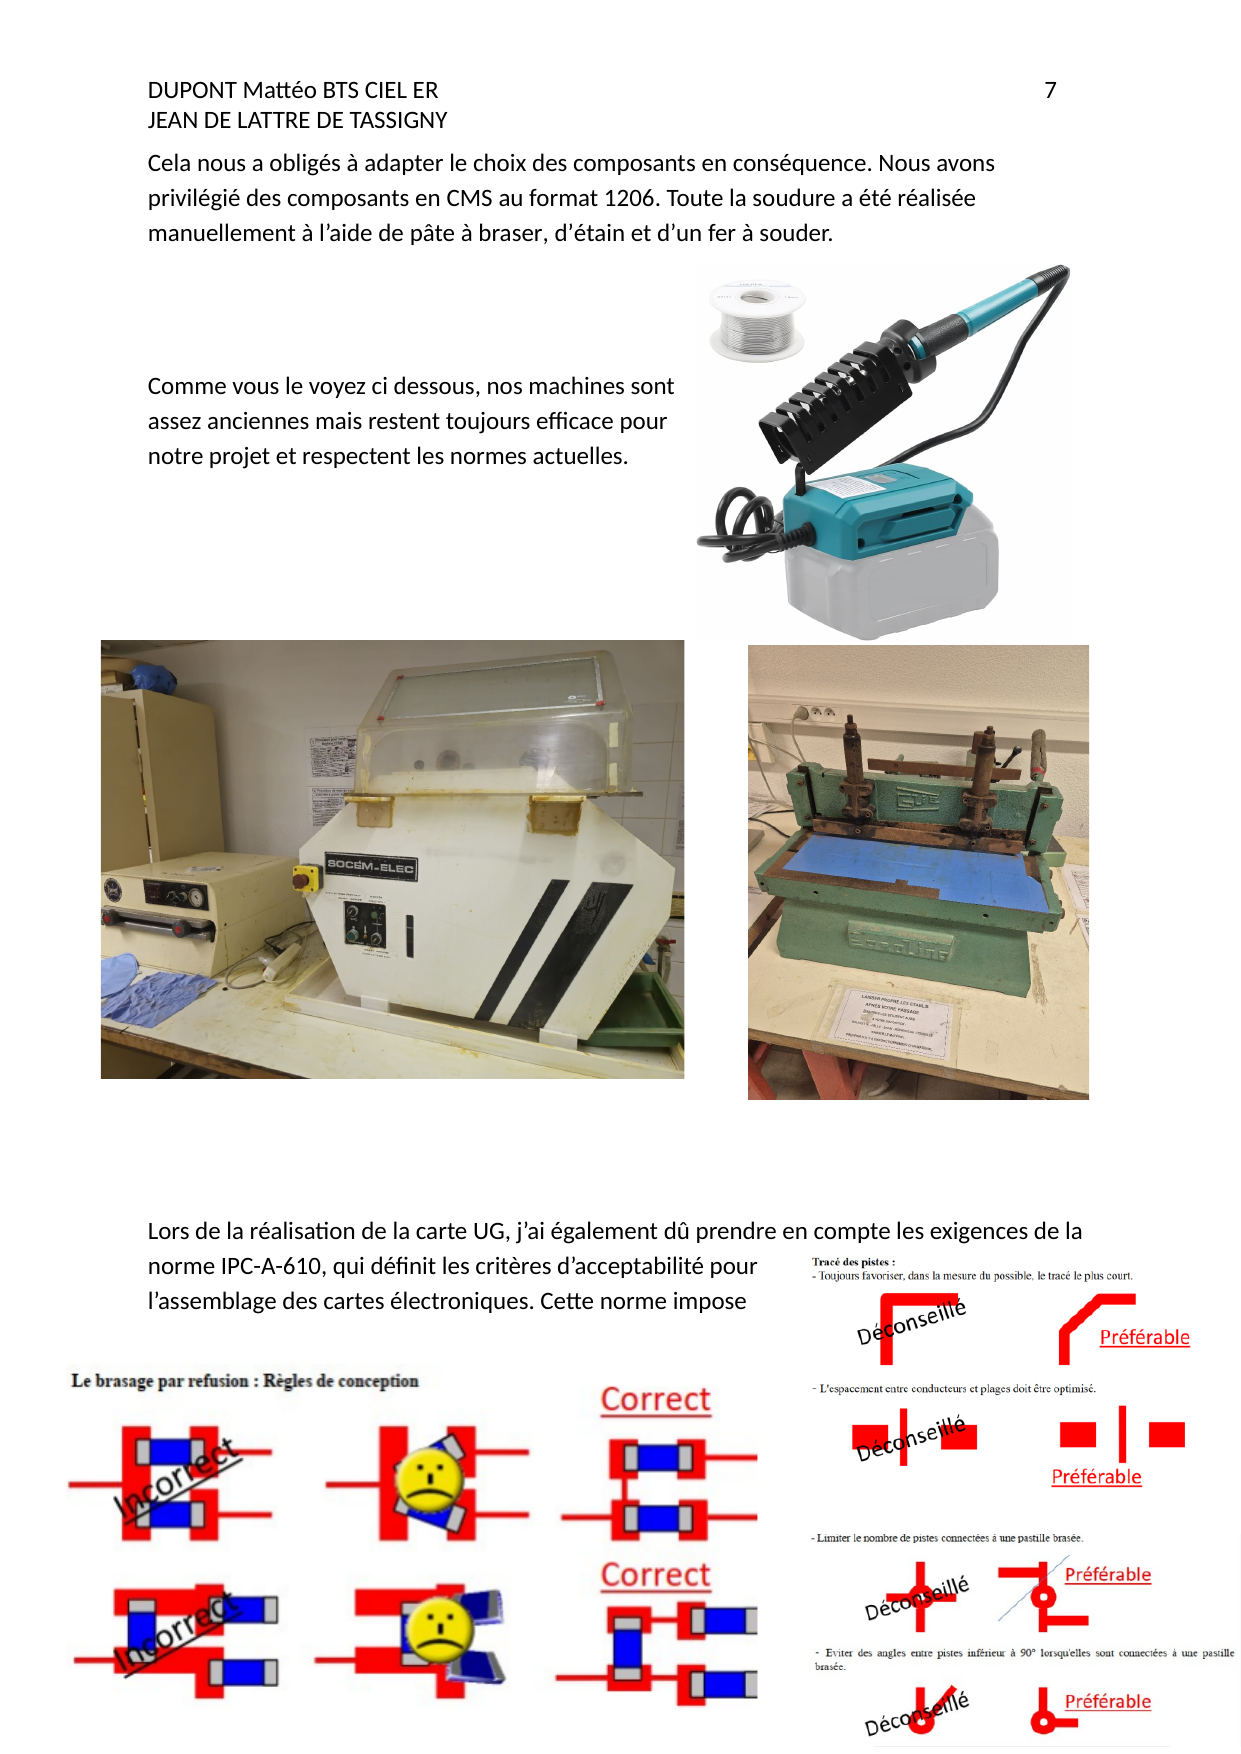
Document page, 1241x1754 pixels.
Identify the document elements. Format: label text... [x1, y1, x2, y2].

text Cela nous a obligés à adapter le choix des composants en conséquence. Nous avons privilégié des composants en CMS au format 1206. Toute la soudure a été réalisée manuellement à l’aide de pâte à braser, d’étain et d’un fer à souder. [148, 148, 1093, 248]
picture [100, 640, 685, 1079]
picture [748, 645, 1090, 1100]
text Comme vous le voyez ci dessous, nos machines sont assez anciennes mais restent toujours efficace pour notre projet et respectent les normes actuelles. [148, 371, 696, 471]
picture [696, 264, 1071, 641]
picture [0, 1250, 1241, 1754]
text Lors de la réalisation de la carte UG, j’ai également dû prendre en compte les exigences de la norme IPC-A-610, qui définit les critères d’acceptabilité pour l’assemblage des cartes électroniques. Cette norme impose [148, 1216, 1093, 1316]
